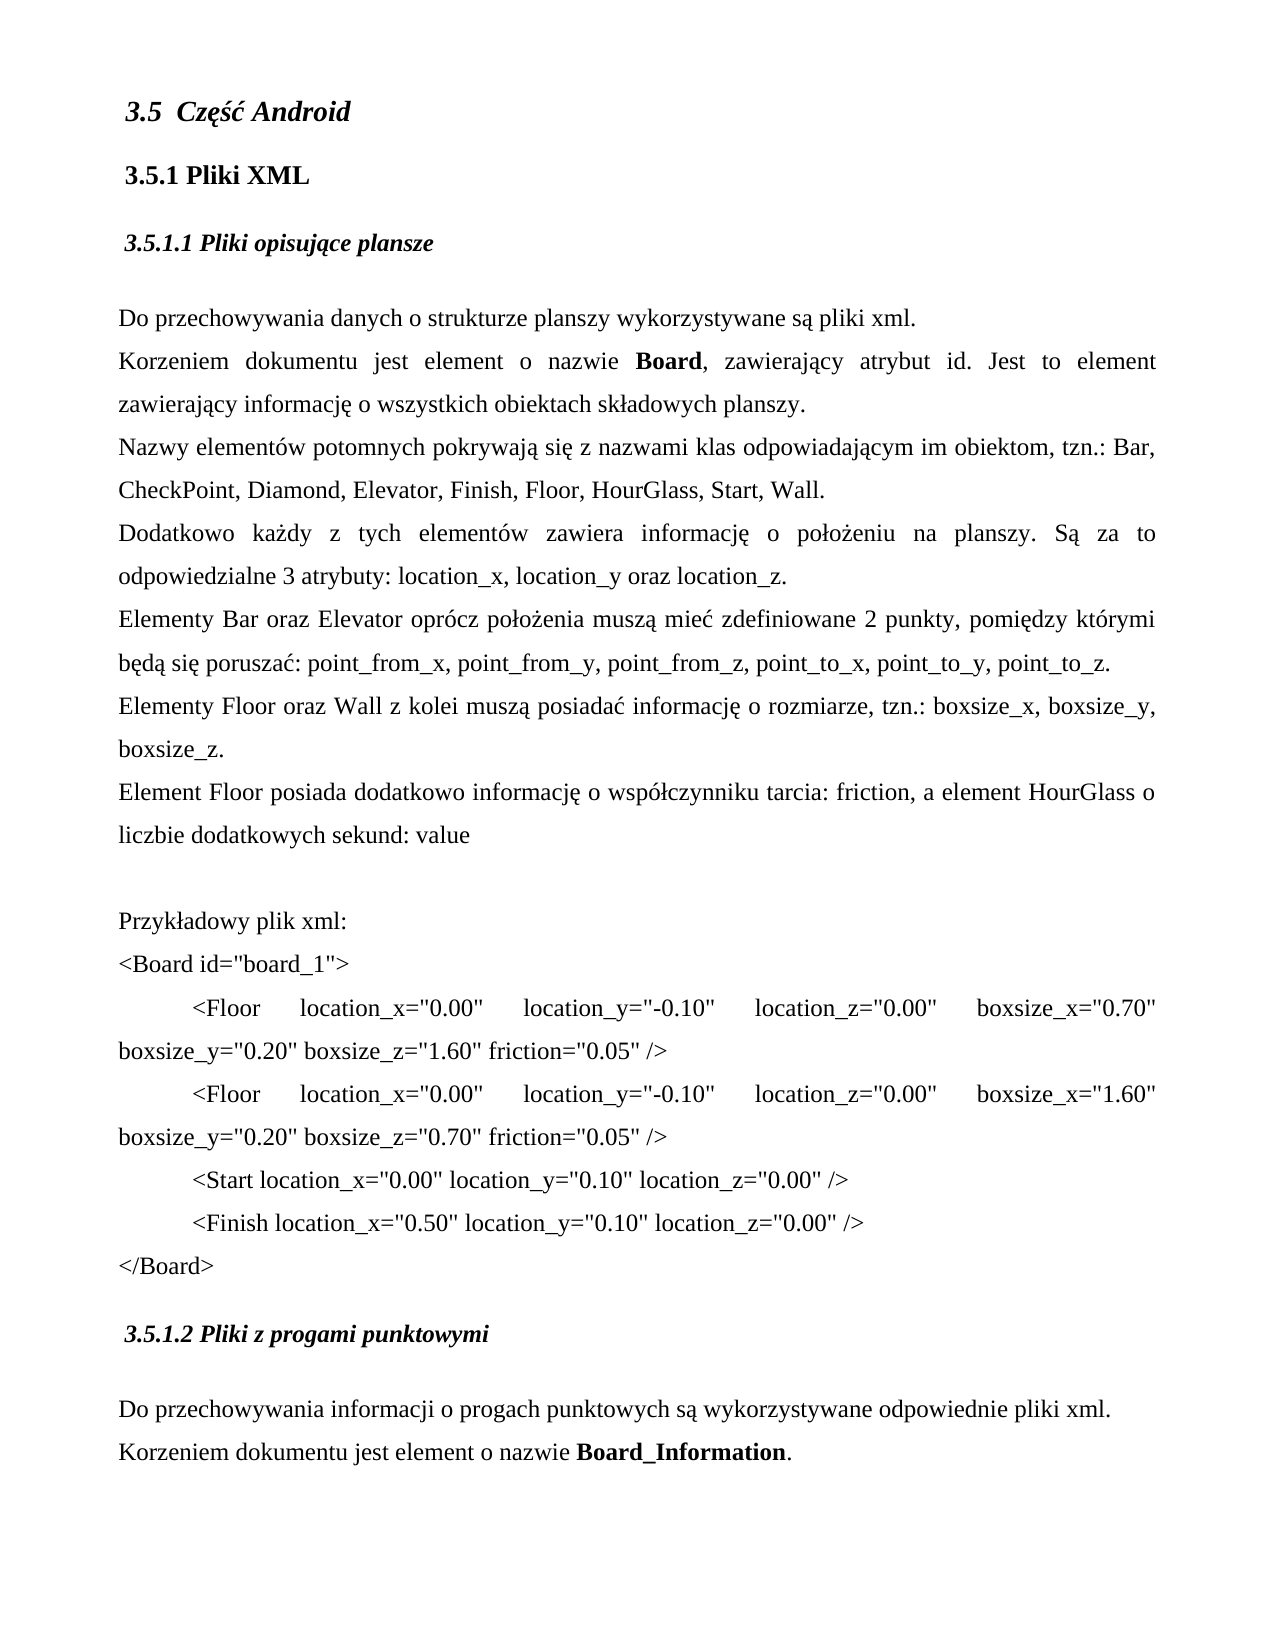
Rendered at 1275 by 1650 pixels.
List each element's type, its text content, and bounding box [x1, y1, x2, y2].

subtitle Pliki z progami punktowymi [118, 1319, 1157, 1348]
subtitle Część Android [118, 94, 1157, 128]
text <Board id="board_1"> [118, 949, 1157, 978]
text <Floor location_x="0.00" location_y="-0.10" location_z="0.00" boxsize_x="0.70" boxsize_y="0.20" boxsize_z="1.60" friction="0.05" /> [118, 993, 1157, 1064]
text Do przechowywania danych o strukturze planszy wykorzystywane są pliki xml. [118, 303, 1157, 331]
text <Start location_x="0.00" location_y="0.10" location_z="0.00" /> [118, 1165, 1157, 1194]
text Element Floor posiada dodatkowo informację o współczynniku tarcia: friction, a element HourGlass o liczbie dodatkowych sekund: value [118, 777, 1157, 849]
text Korzeniem dokumentu jest element o nazwie Board_Information. [118, 1437, 1157, 1466]
text Korzeniem dokumentu jest element o nazwie Board, zawierający atrybut id. Jest to element zawierający informację o wszystkich obiektach składowych planszy. [118, 346, 1157, 418]
subtitle Pliki opisujące plansze [118, 228, 1157, 257]
text Nazwy elementów potomnych pokrywają się z nazwami klas odpowiadającym im obiektom, tzn.: Bar, CheckPoint, Diamond, Elevator, Finish, Floor, HourGlass, Start, Wall. [118, 432, 1157, 504]
text Dodatkowo każdy z tych elementów zawiera informację o położeniu na planszy. Są za to odpowiedzialne 3 atrybuty: location_x, location_y oraz location_z. [118, 518, 1157, 590]
text Do przechowywania informacji o progach punktowych są wykorzystywane odpowiednie pliki xml. [118, 1394, 1157, 1423]
text </Board> [118, 1251, 1157, 1280]
text Przykładowy plik xml: [118, 906, 1157, 935]
text Elementy Floor oraz Wall z kolei muszą posiadać informację o rozmiarze, tzn.: boxsize_x, boxsize_y, boxsize_z. [118, 691, 1157, 763]
text <Floor location_x="0.00" location_y="-0.10" location_z="0.00" boxsize_x="1.60" boxsize_y="0.20" boxsize_z="0.70" friction="0.05" /> [118, 1079, 1157, 1151]
text Elementy Bar oraz Elevator oprócz położenia muszą mieć zdefiniowane 2 punkty, pomiędzy którymi będą się poruszać: point_from_x, point_from_y, point_from_z, point_to_x, point_to_y, point_to_z. [118, 604, 1157, 676]
subtitle Pliki XML [118, 159, 1157, 190]
text <Finish location_x="0.50" location_y="0.10" location_z="0.00" /> [118, 1208, 1157, 1237]
